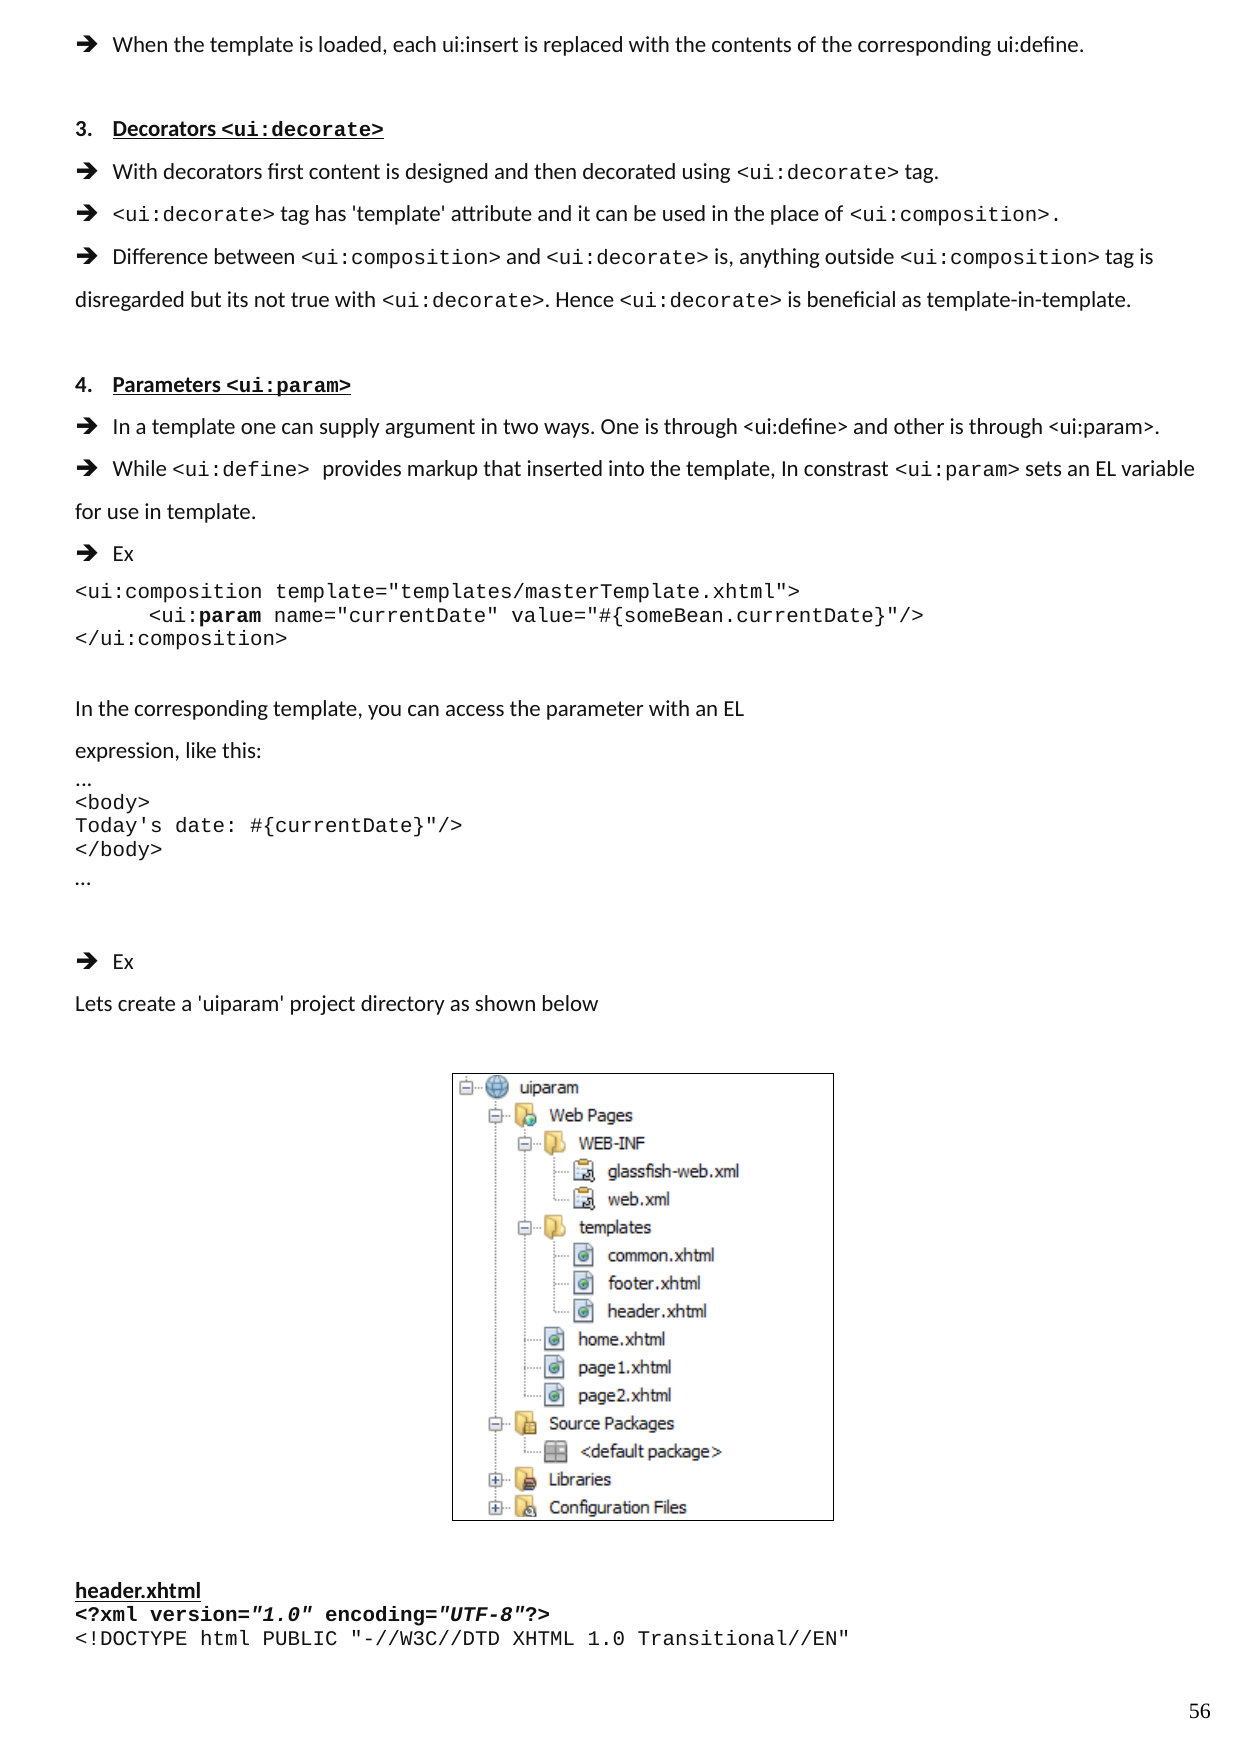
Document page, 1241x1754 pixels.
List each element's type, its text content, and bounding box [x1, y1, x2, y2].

text In the corresponding template, you can access the parameter with an EL [75, 694, 1211, 722]
text <?xml version="1.0" encoding="UTF-8"?> [75, 1604, 1211, 1628]
list While <ui:define> provides markup that inserted into the template, In constrast <ui:param> sets an EL variable for use in template. [75, 454, 1211, 525]
text <!DOCTYPE html PUBLIC "-//W3C//DTD XHTML 1.0 Transitional//EN" [75, 1628, 1211, 1652]
list <ui:decorate> tag has 'template' attribute and it can be used in the place of <ui:composition>. [75, 199, 1211, 228]
text </ui:composition> [75, 628, 1211, 652]
text header.xhtml [75, 1576, 1211, 1604]
list In a template one can supply argument in two ways. One is through <ui:define> and other is through <ui:param>. [75, 412, 1211, 441]
list When the template is loaded, each ui:insert is replaced with the contents of the corresponding ui:define. [75, 30, 1211, 58]
text expression, like this: [75, 736, 1211, 764]
list Ex [75, 947, 1211, 975]
text <ui:composition template="templates/masterTemplate.xhtml"> [75, 581, 1211, 604]
text </body> [75, 839, 1211, 863]
text … [75, 863, 1211, 891]
list With decorators first content is designed and then decorated using <ui:decorate> tag. [75, 157, 1211, 185]
text <ui:param name="currentDate" value="#{someBean.currentDate}"/> [75, 604, 1211, 628]
text <body> [75, 792, 1211, 816]
list Difference between <ui:composition> and <ui:decorate> is, anything outside <ui:composition> tag is disregarded but its not true with <ui:decorate>. Hence <ui:decorate> is beneficial as template-in-template. [75, 242, 1211, 313]
text Today's date: #{currentDate}"/> [75, 816, 1211, 839]
list Lets create a 'uiparam' project directory as shown below [75, 989, 1211, 1017]
text 4. Parameters <ui:param> [75, 370, 1211, 398]
list Ex [75, 539, 1211, 567]
list 3. Decorators <ui:decorate> [75, 114, 1211, 142]
text ... [75, 764, 1211, 792]
